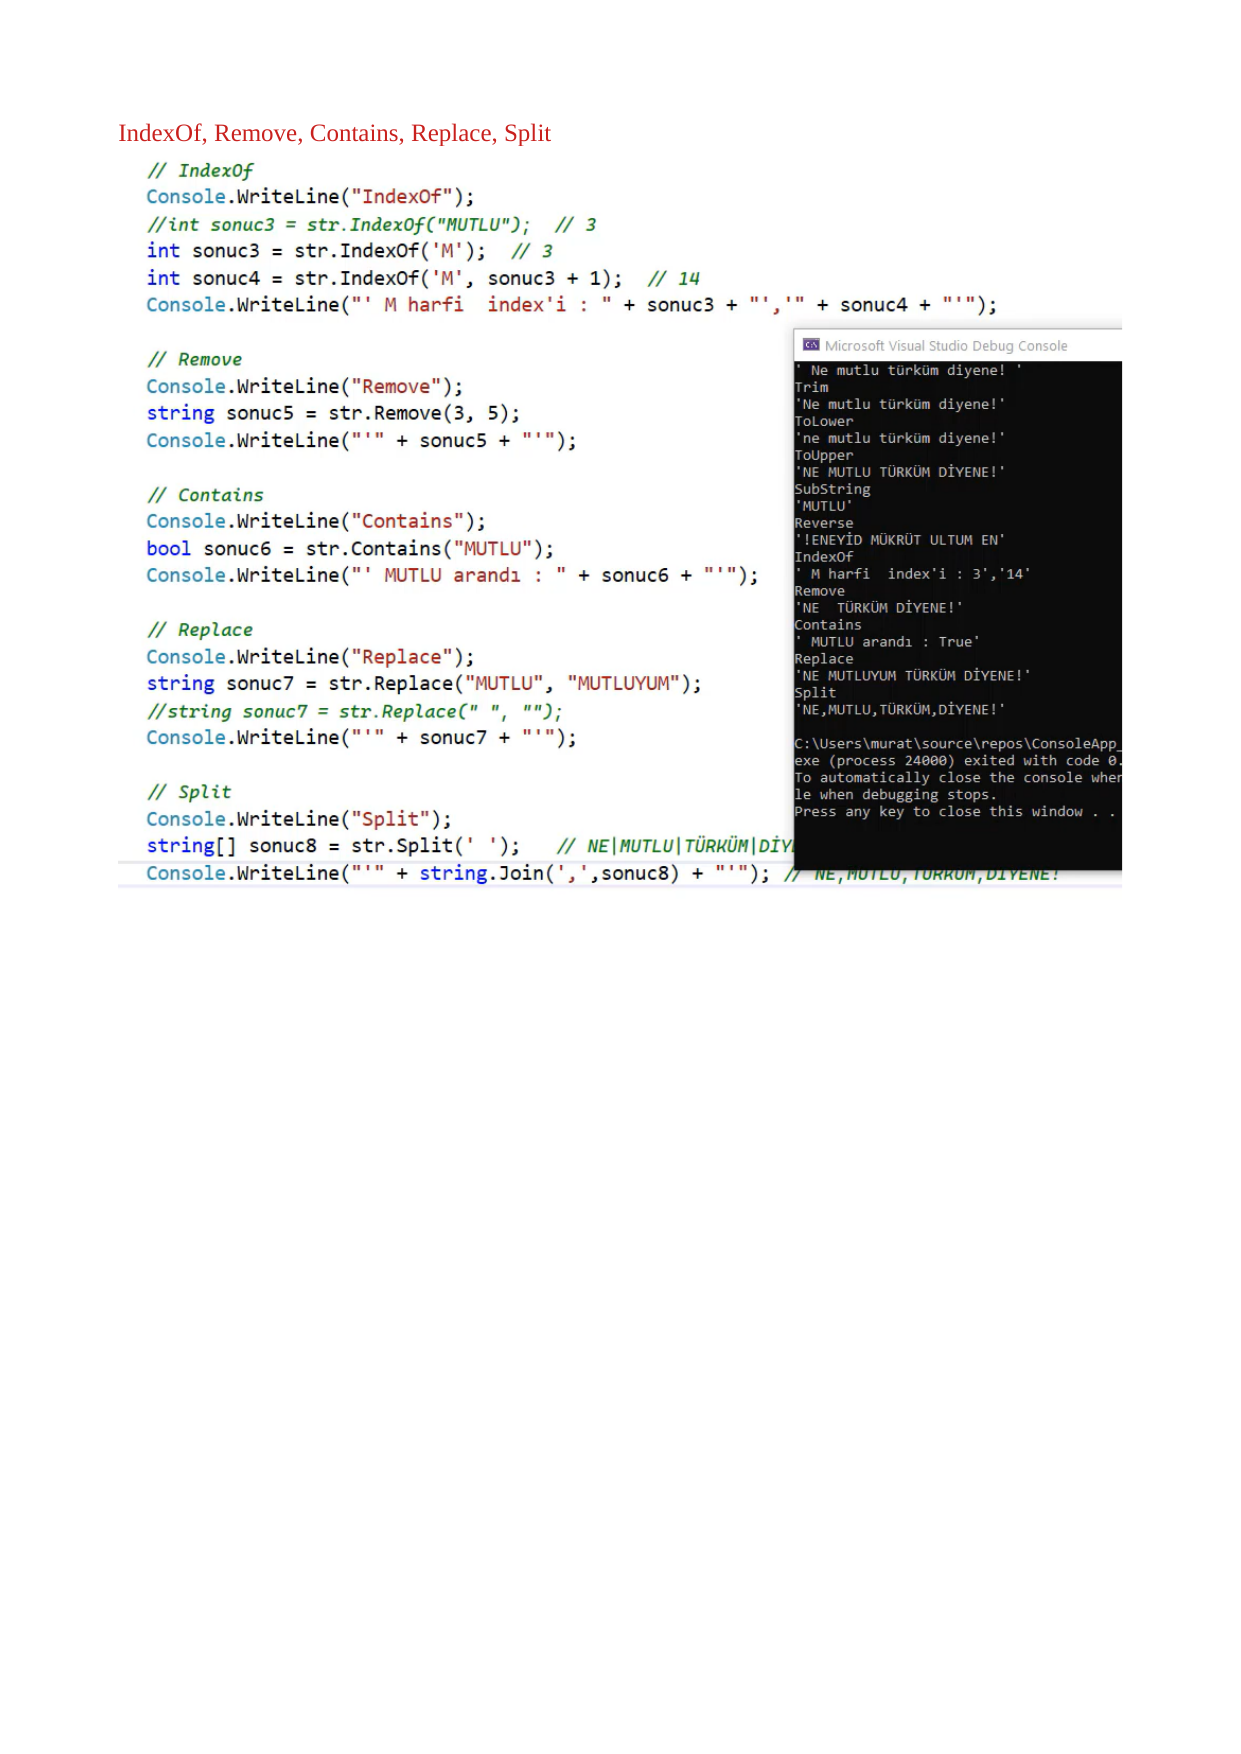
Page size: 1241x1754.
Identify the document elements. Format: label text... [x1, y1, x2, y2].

text IndexOf, Remove, Contains, Replace, Split [118, 118, 1122, 146]
